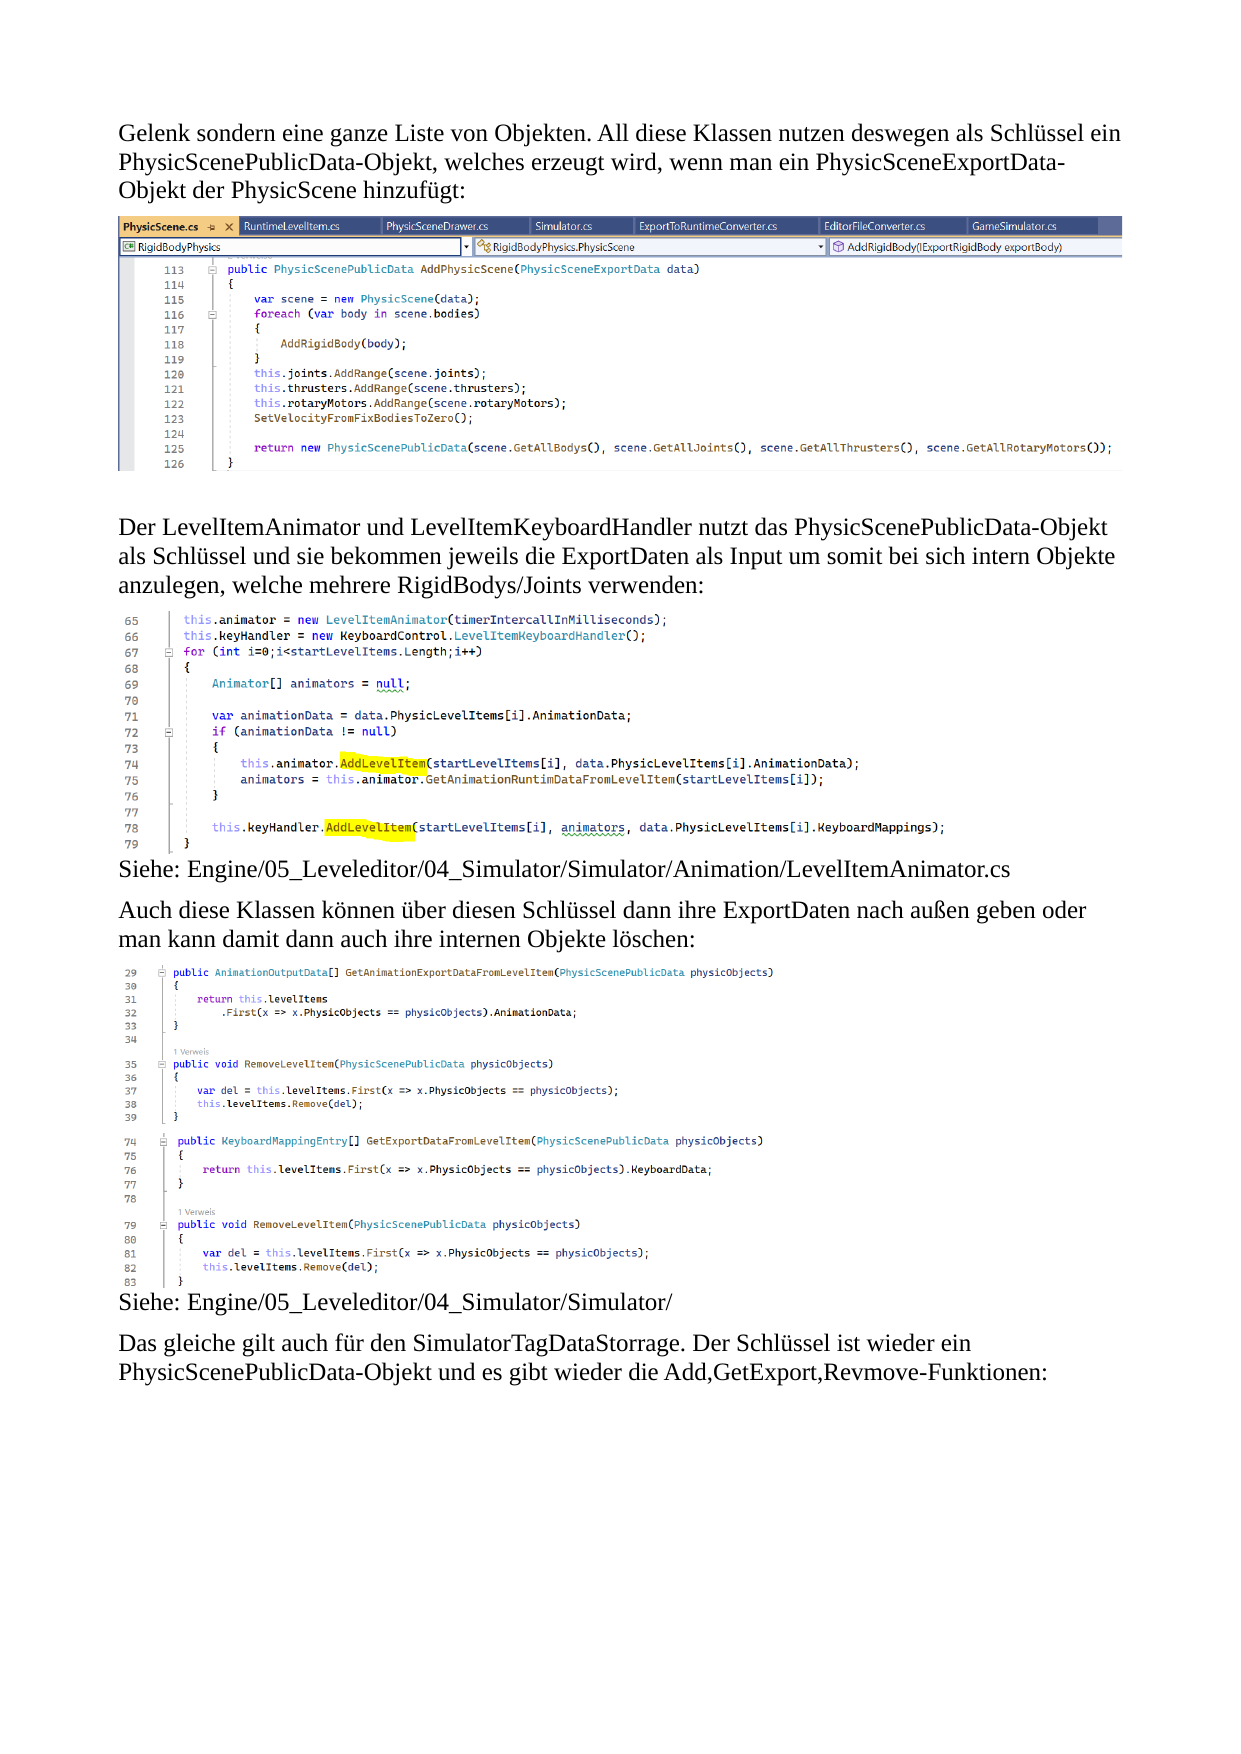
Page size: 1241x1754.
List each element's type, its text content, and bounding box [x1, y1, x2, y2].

text Das gleiche gilt auch für den SimulatorTagDataStorrage. Der Schlüssel ist wieder ein PhysicScenePublicData-Objekt und es gibt wieder die Add,GetExport,Revmove-Funktionen: [118, 1328, 1122, 1386]
picture [119, 1133, 783, 1288]
text Siehe: Engine/05_Leveleditor/04_Simulator/Simulator/Animation/LevelItemAnimator.cs [118, 611, 1122, 883]
picture [118, 216, 1123, 471]
picture [118, 611, 953, 854]
text Der LevelItemAnimator und LevelItemKeyboardHandler nutzt das PhysicScenePublicData-Objekt als Schlüssel und sie bekommen jeweils die ExportDaten als Input um somit bei sich intern Objekte anzulegen, welche mehrere RigidBodys/Joints verwenden: [118, 512, 1122, 598]
picture [118, 965, 778, 1124]
text Gelenk sondern eine ganze Liste von Objekten. All diese Klassen nutzen deswegen als Schlüssel ein PhysicScenePublicData-Objekt, welches erzeugt wird, wenn man ein PhysicSceneExportData-Objekt der PhysicScene hinzufügt: [118, 118, 1122, 204]
text Auch diese Klassen können über diesen Schlüssel dann ihre ExportDaten nach außen geben oder man kann damit dann auch ihre internen Objekte löschen: [118, 895, 1122, 953]
text Siehe: Engine/05_Leveleditor/04_Simulator/Simulator/ [118, 965, 1122, 1316]
